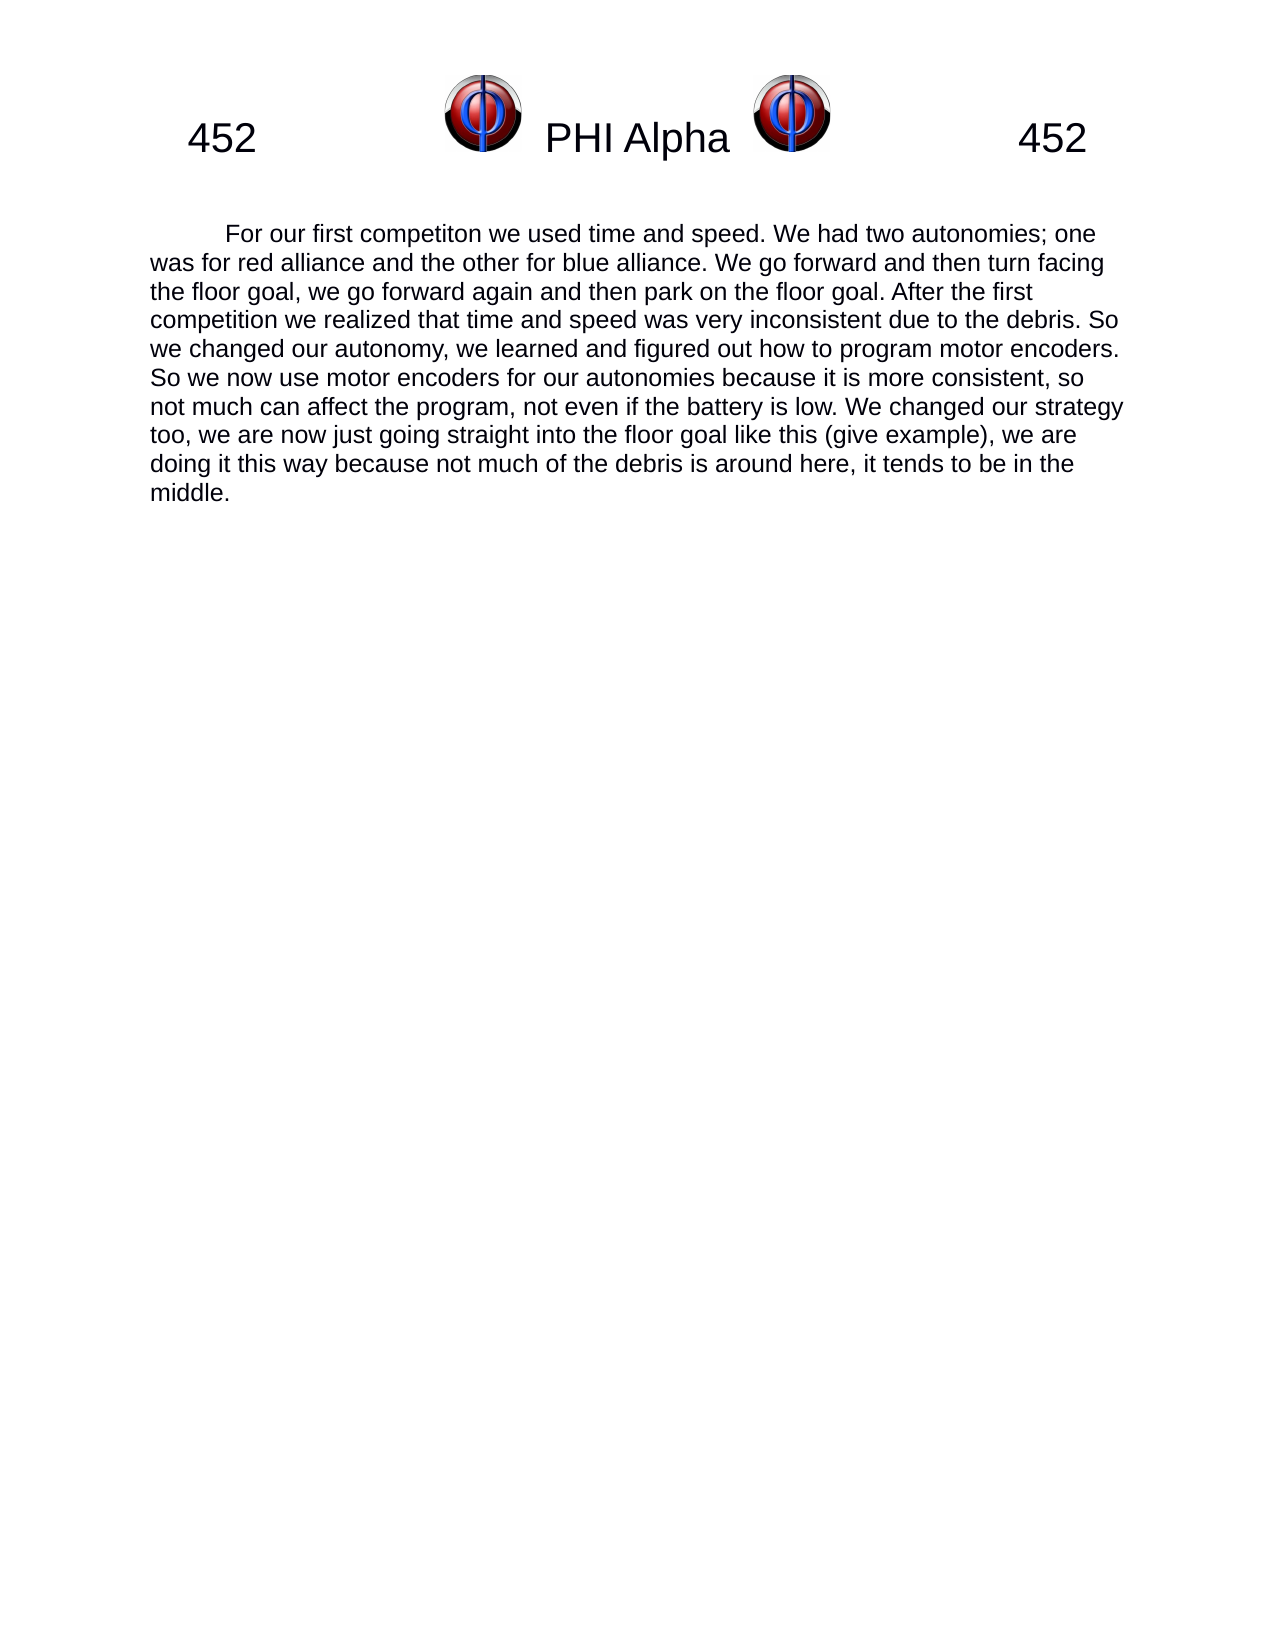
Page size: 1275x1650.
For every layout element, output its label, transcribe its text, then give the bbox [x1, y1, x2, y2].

picture [444, 75, 522, 152]
picture [753, 75, 831, 152]
text For our first competiton we used time and speed. We had two autonomies; one was for red alliance and the other for blue alliance. We go forward and then turn facing the floor goal, we go forward again and then park on the floor goal. After the first competition we realized that time and speed was very inconsistent due to the debris. So we changed our autonomy, we learned and figured out how to program motor encoders. So we now use motor encoders for our autonomies because it is more consistent, so not much can affect the program, not even if the battery is low. We changed our strategy too, we are now just going straight into the floor goal like this (give example), we are doing it this way because not much of the debris is around here, it tends to be in the middle. [150, 219, 1125, 507]
